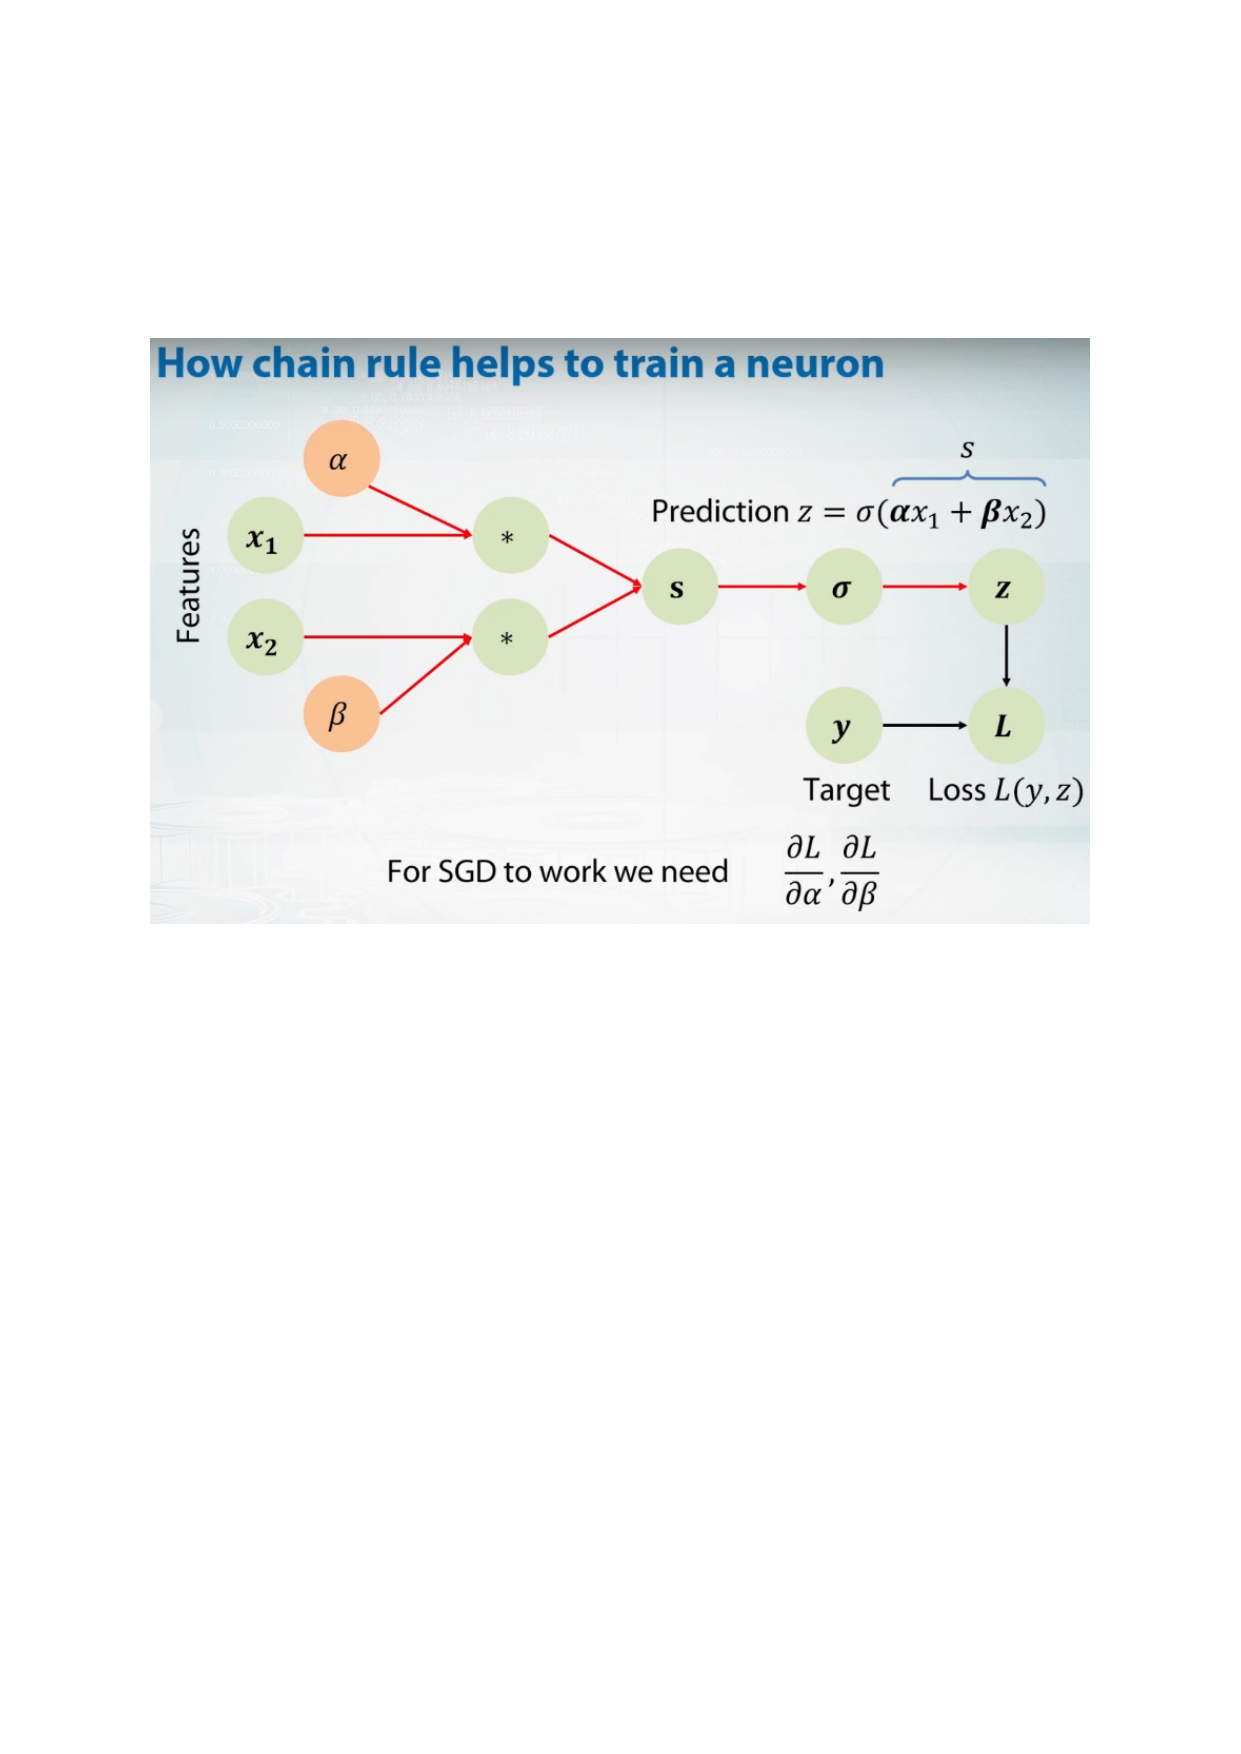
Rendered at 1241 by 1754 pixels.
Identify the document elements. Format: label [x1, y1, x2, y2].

picture [150, 338, 1090, 924]
